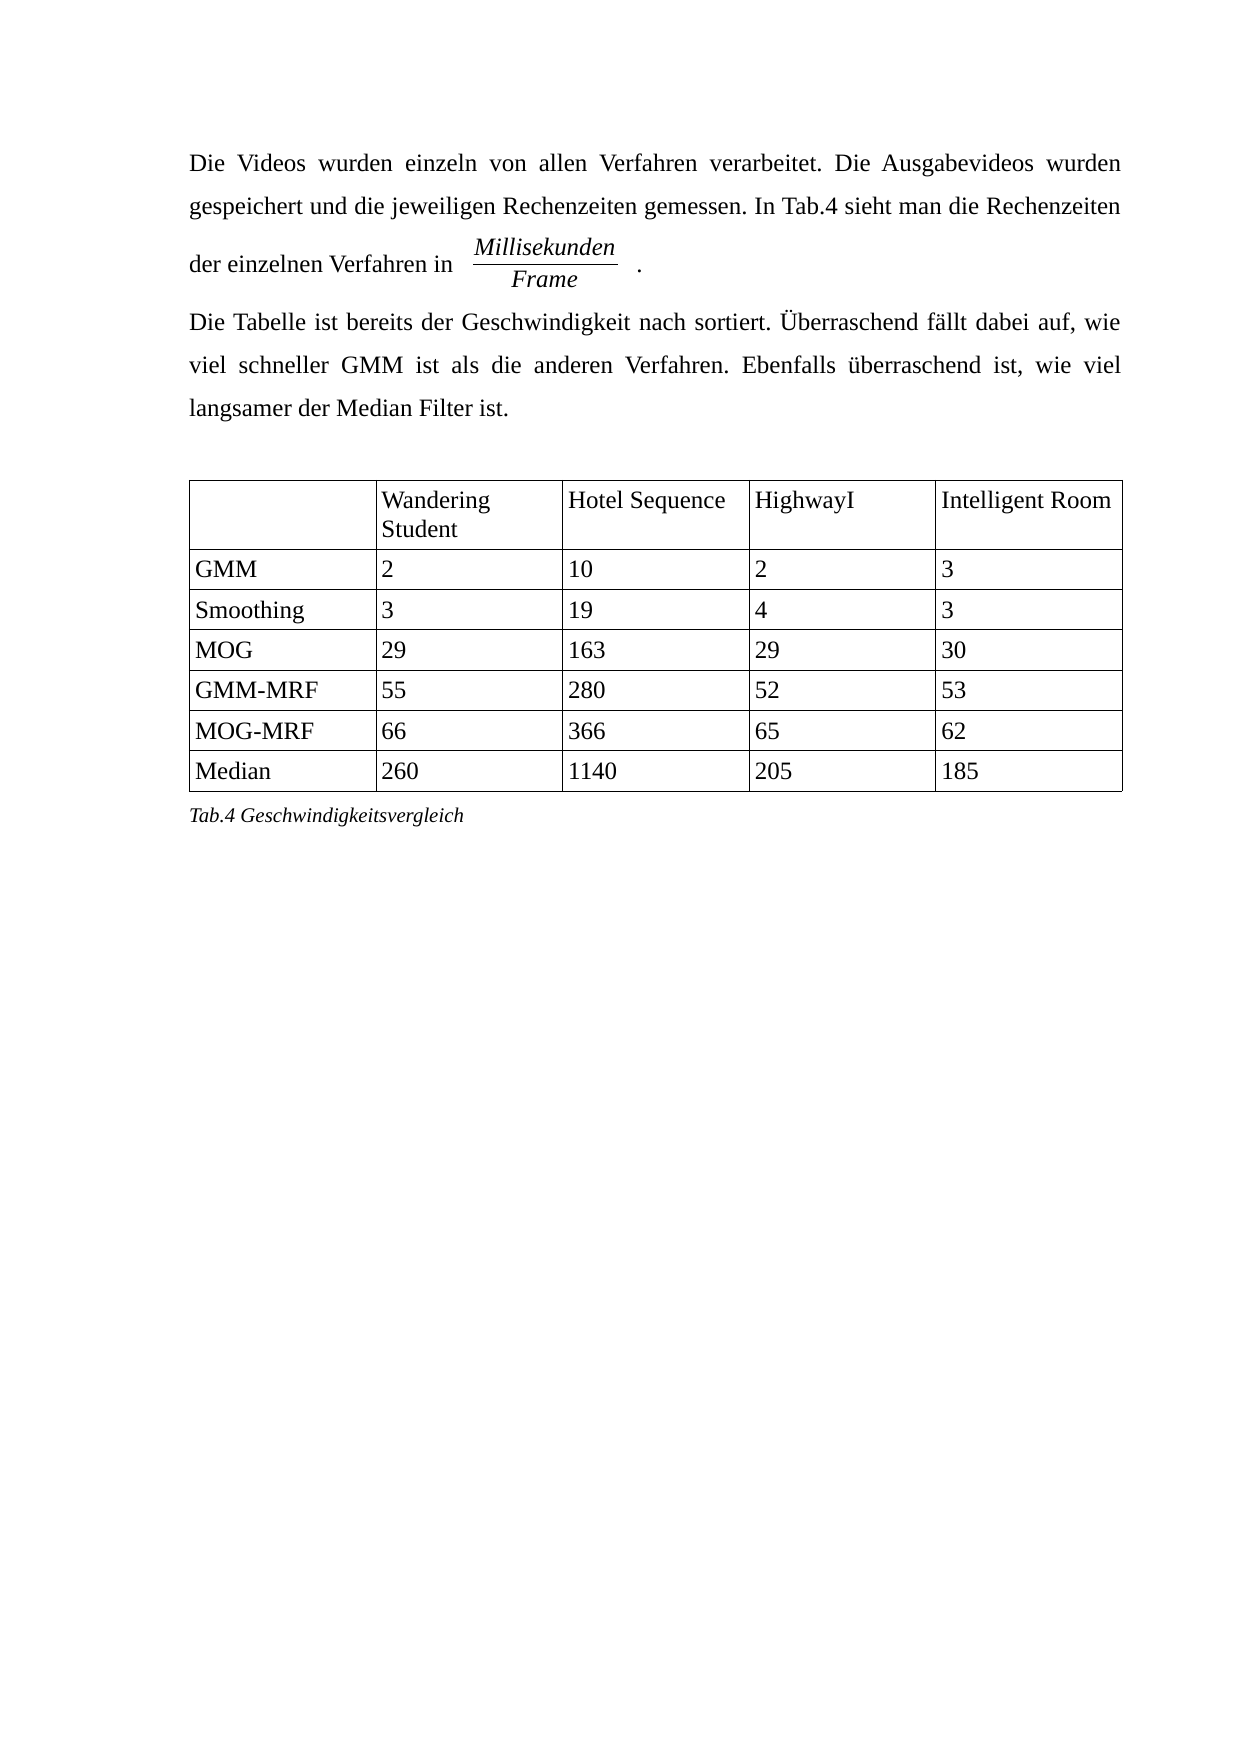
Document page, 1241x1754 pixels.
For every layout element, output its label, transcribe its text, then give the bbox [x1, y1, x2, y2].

table_cell 260 [377, 751, 562, 791]
table_header [190, 481, 376, 549]
table_cell 29 [750, 630, 935, 670]
table_header HighwayI [750, 481, 935, 549]
table_cell 280 [563, 671, 749, 710]
table_cell 4 [750, 590, 935, 629]
table_cell 163 [563, 630, 749, 670]
table_cell GMM [190, 550, 376, 589]
table_cell 2 [750, 550, 935, 589]
table_cell 62 [936, 711, 1122, 750]
table_cell 30 [936, 630, 1122, 670]
text Tab.4 Geschwindigkeitsvergleich [189, 803, 1122, 827]
table_cell 1140 [563, 751, 749, 791]
text Die Tabelle ist bereits der Geschwindigkeit nach sortiert. Überraschend fällt dabei auf, wie viel schneller GMM ist als die anderen Verfahren. Ebenfalls überraschend ist, wie viel langsamer der Median Filter ist. [189, 307, 1122, 422]
table_cell 29 [377, 630, 562, 670]
table_cell Smoothing [190, 590, 376, 629]
table_cell 65 [750, 711, 935, 750]
table_cell 2 [377, 550, 562, 589]
table_cell 366 [563, 711, 749, 750]
table_cell 19 [563, 590, 749, 629]
table_header Hotel Sequence [563, 481, 749, 549]
table_cell Median [190, 751, 376, 791]
table_cell MOG-MRF [190, 711, 376, 750]
table_cell 205 [750, 751, 935, 791]
table_cell 3 [936, 550, 1122, 589]
table_header Intelligent Room [936, 481, 1122, 549]
table_cell 53 [936, 671, 1122, 710]
text Die Videos wurden einzeln von allen Verfahren verarbeitet. Die Ausgabevideos wurden gespeichert und die jeweiligen Rechenzeiten gemessen. In Tab.4 sieht man die Rechenzeiten der einzelnen Verfahren in. [189, 148, 1122, 293]
table_cell MOG [190, 630, 376, 670]
table_cell GMM-MRF [190, 671, 376, 710]
table_cell 55 [377, 671, 562, 710]
table_cell 3 [377, 590, 562, 629]
table_cell 66 [377, 711, 562, 750]
table_header Wandering Student [377, 481, 562, 549]
table_cell 3 [936, 590, 1122, 629]
table_cell 10 [563, 550, 749, 589]
table_cell 185 [936, 751, 1122, 791]
table_cell 52 [750, 671, 935, 710]
